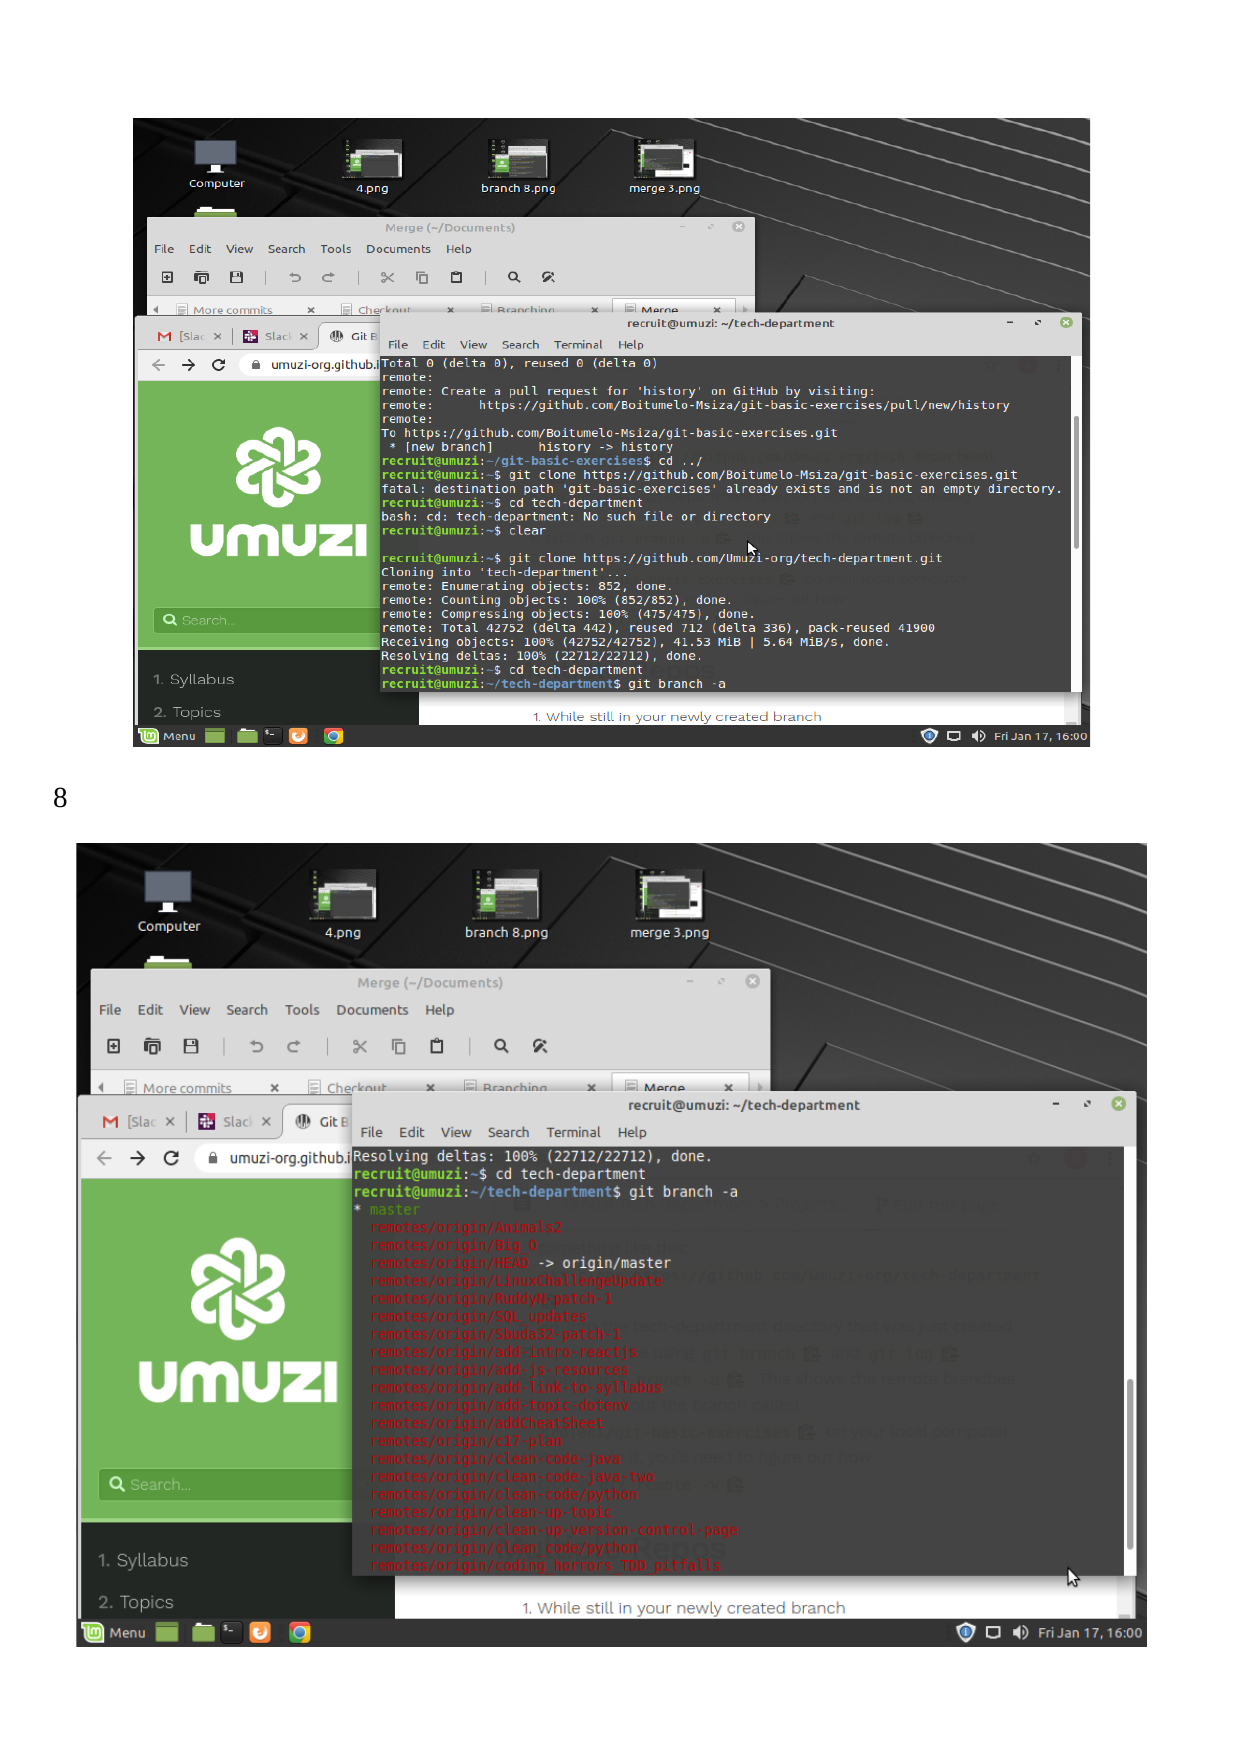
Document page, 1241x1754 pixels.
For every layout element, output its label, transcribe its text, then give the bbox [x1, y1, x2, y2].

text 8 [53, 780, 1123, 813]
picture [76, 843, 1147, 1647]
picture [133, 118, 1091, 747]
